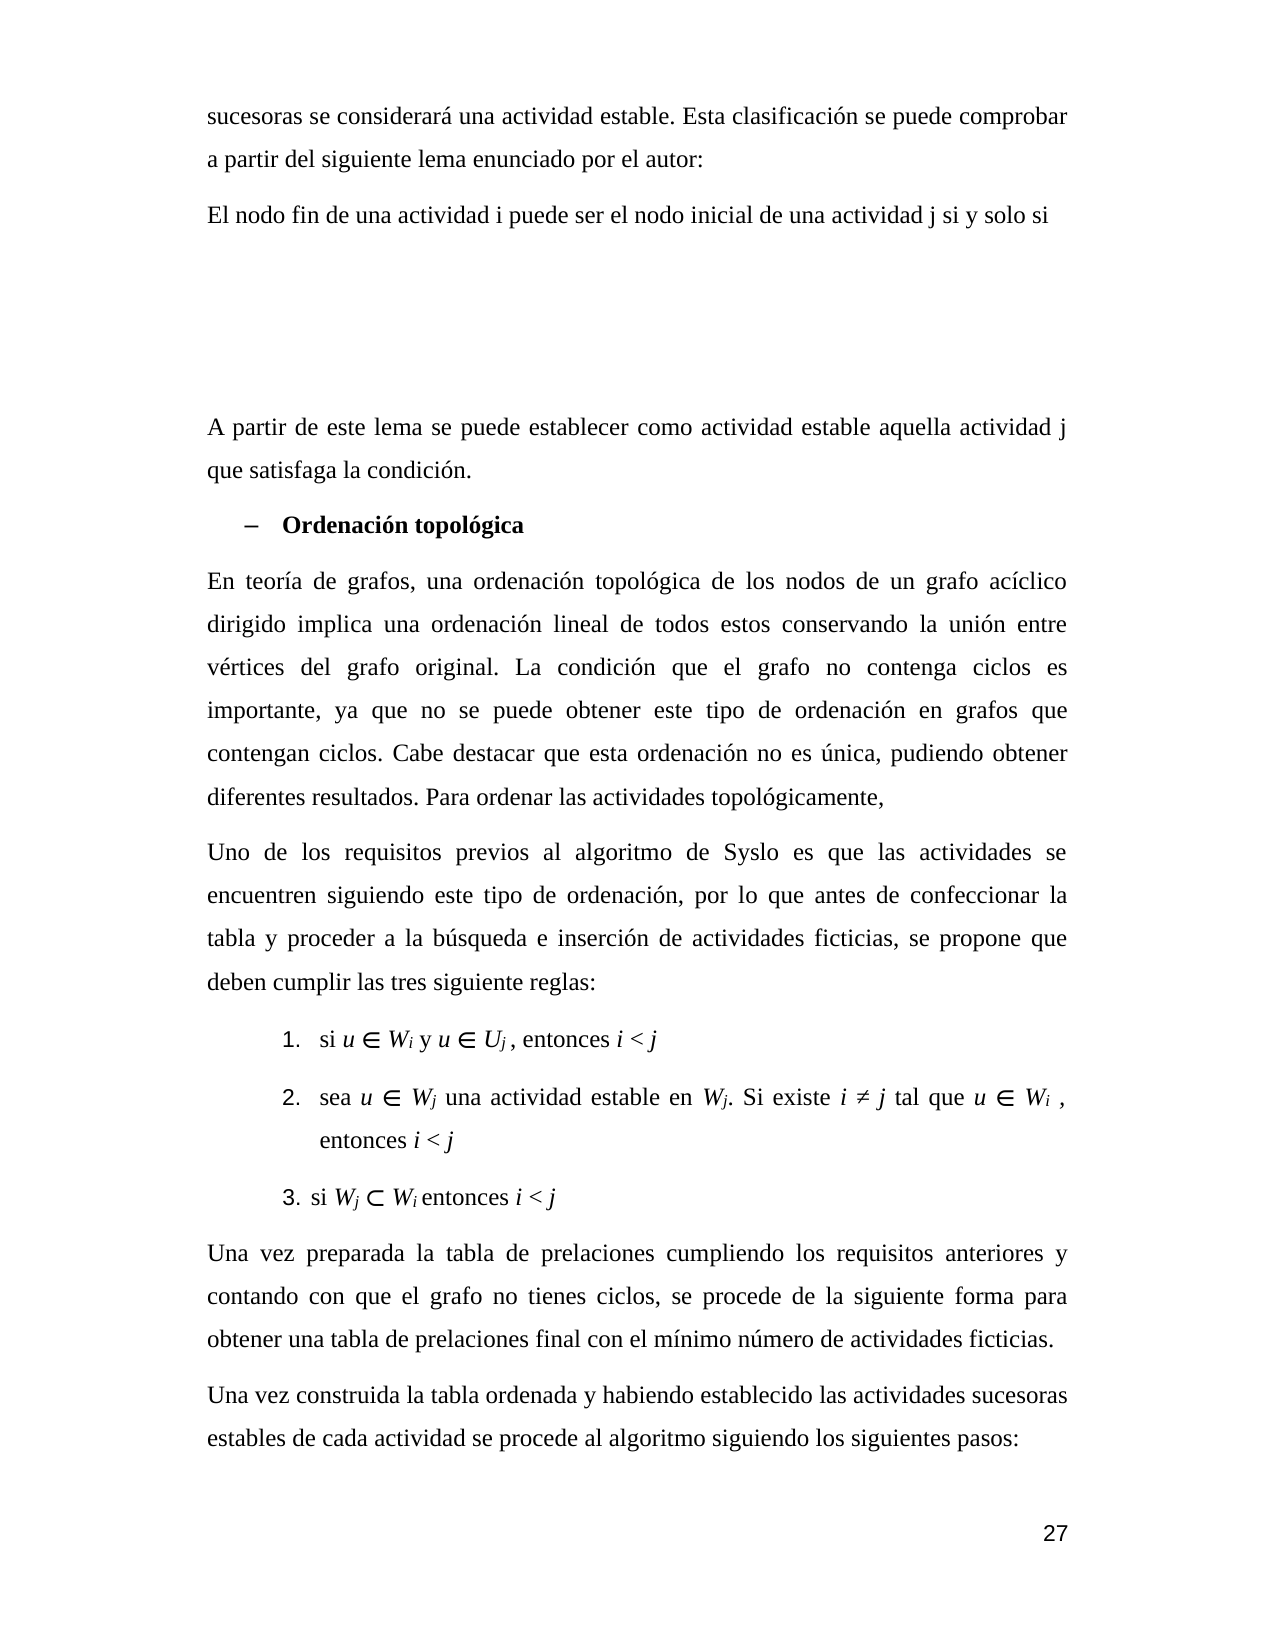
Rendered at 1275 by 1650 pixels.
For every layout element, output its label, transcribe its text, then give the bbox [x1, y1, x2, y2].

list Ordenación topológica [244, 510, 1068, 539]
list si u ∈ Wi y u ∈ Uj , entonces i < j [282, 1022, 1068, 1052]
text Una vez construida la tabla ordenada y habiendo establecido las actividades sucesoras estables de cada actividad se procede al algoritmo siguiendo los siguientes pasos: [207, 1380, 1068, 1452]
text sucesoras se considerará una actividad estable. Esta clasificación se puede comprobar a partir del siguiente lema enunciado por el autor: [207, 101, 1068, 173]
text A partir de este lema se puede establecer como actividad estable aquella actividad j que satisfaga la condición. [207, 412, 1068, 483]
text En teoría de grafos, una ordenación topológica de los nodos de un grafo acíclico dirigido implica una ordenación lineal de todos estos conservando la unión entre vértices del grafo original. La condición que el grafo no contenga ciclos es importante, ya que no se puede obtener este tipo de ordenación en grafos que contengan ciclos. Cabe destacar que esta ordenación no es única, pudiendo obtener diferentes resultados. Para ordenar las actividades topológicamente, [207, 566, 1068, 810]
list si Wj ⊂ Wi entonces i < j [282, 1180, 1068, 1211]
text Uno de los requisitos previos al algoritmo de Syslo es que las actividades se encuentren siguiendo este tipo de ordenación, por lo que antes de confeccionar la tabla y proceder a la búsqueda e inserción de actividades ficticias, se propone que deben cumplir las tres siguiente reglas: [207, 837, 1068, 995]
list sea u ∈ Wj una actividad estable en Wj. Si existe i ≠ j tal que u ∈ Wi , entonces i < j [282, 1080, 1068, 1153]
text Una vez preparada la tabla de prelaciones cumpliendo los requisitos anteriores y contando con que el grafo no tienes ciclos, se procede de la siguiente forma para obtener una tabla de prelaciones final con el mínimo número de actividades ficticias. [207, 1238, 1068, 1353]
text El nodo fin de una actividad i puede ser el nodo inicial de una actividad j si y solo si [207, 200, 1068, 229]
